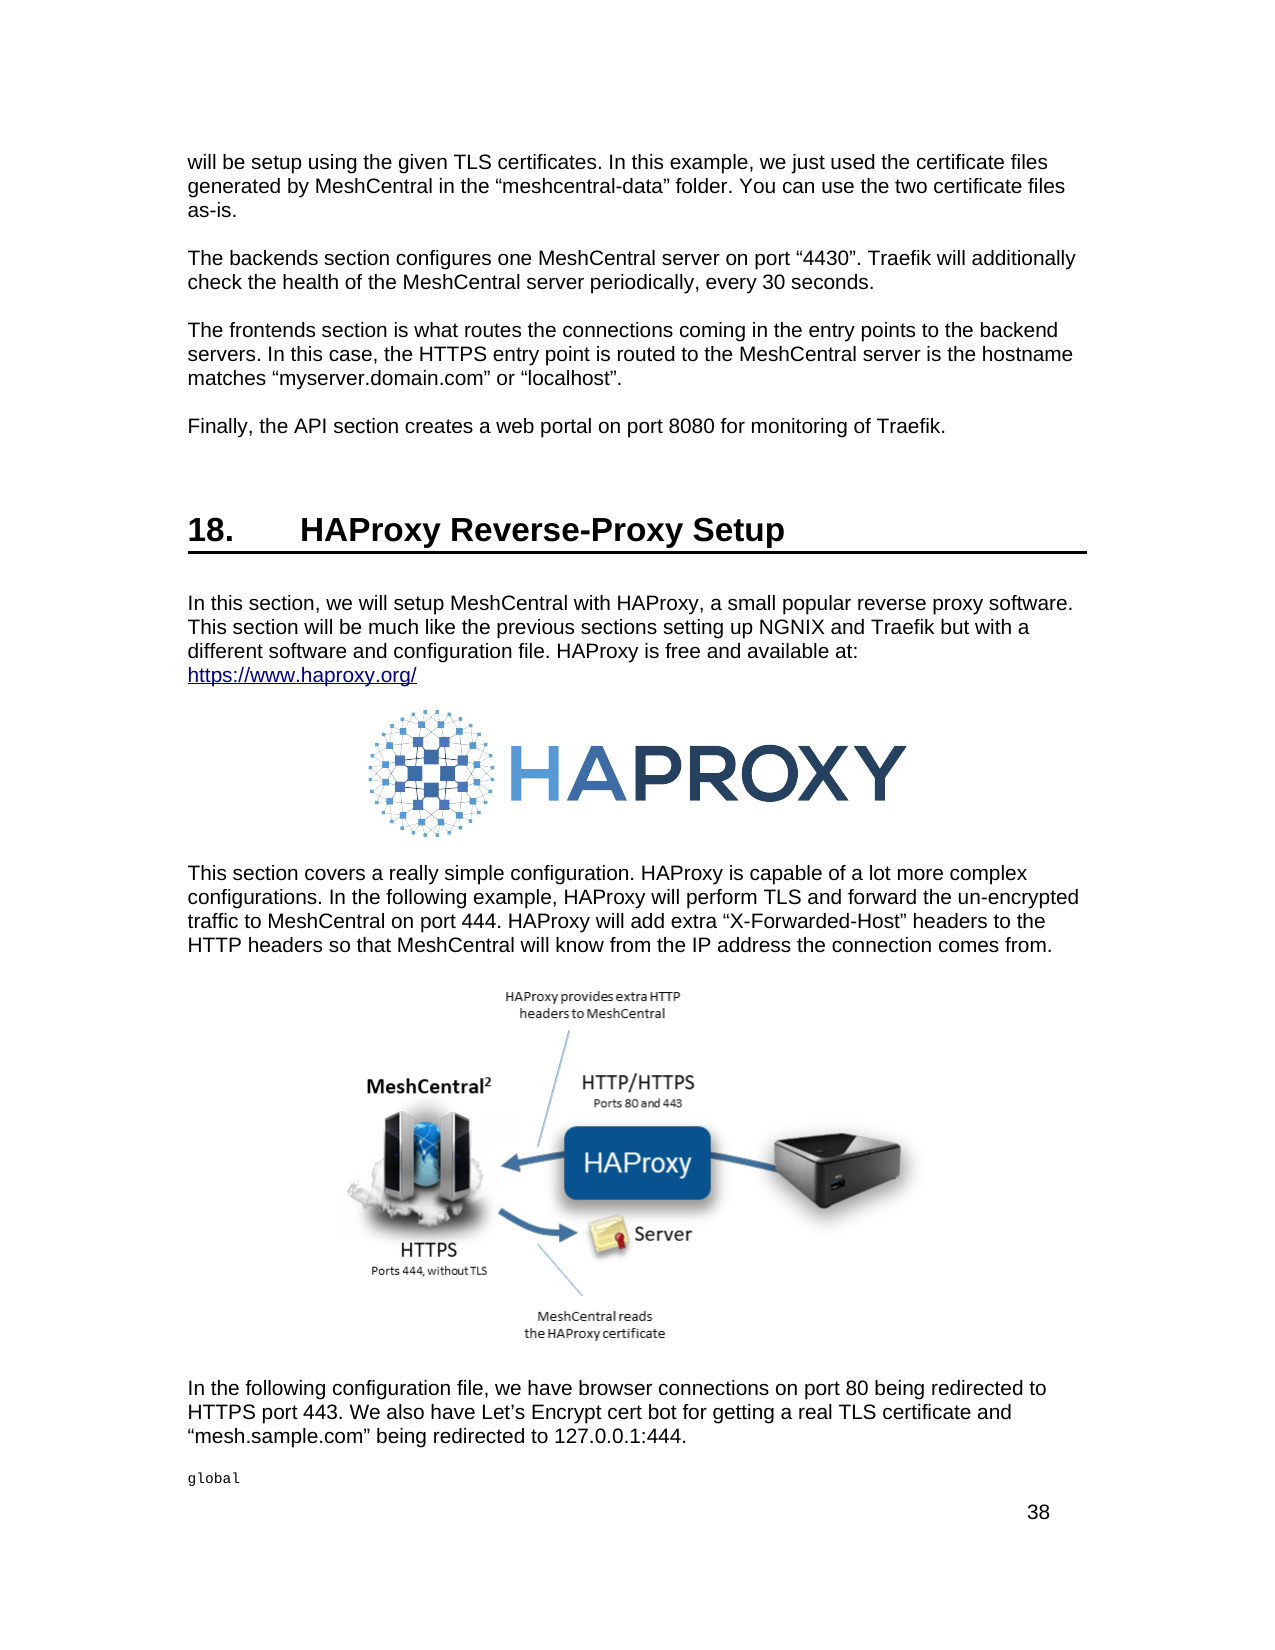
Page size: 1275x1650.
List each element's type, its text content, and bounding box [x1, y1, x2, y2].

text The frontends section is what routes the connections coming in the entry points to the backend servers. In this case, the HTTPS entry point is routed to the MeshCentral server is the hostname matches “myserver.domain.com” or “localhost”. [187, 318, 1087, 389]
text global [187, 1472, 1087, 1488]
text In this section, we will setup MeshCentral with HAProxy, a small popular reverse proxy software. This section will be much like the previous sections setting up NGNIX and Traefik but with a different software and configuration file. HAProxy is free and available at: https://www.haproxy.org/ [187, 591, 1087, 686]
text This section covers a really simple configuration. HAProxy is capable of a lot more complex configurations. In the following example, HAProxy will perform TLS and forward the un-encrypted traffic to MeshCentral on port 444. HAProxy will add extra “X-Forwarded-Host” headers to the HTTP headers so that MeshCentral will know from the IP address the connection comes from. [187, 861, 1087, 957]
text Finally, the API section creates a web portal on port 8080 for monitoring of Traefik. [187, 413, 1087, 437]
subtitle HAProxy Reverse-Proxy Setup [187, 510, 1087, 554]
text will be setup using the given TLS certificates. In this example, we just used the certificate files generated by MeshCentral in the “meshcentral-data” folder. You can use the two certificate files as-is. [187, 150, 1087, 222]
text The backends section configures one MeshCentral server on port “4430”. Traefik will additionally check the health of the MeshCentral server periodically, every 30 seconds. [187, 246, 1087, 294]
text In the following configuration file, we have browser connections on port 80 being redirected to HTTPS port 443. We also have Let’s Encrypt cert bot for getting a real TLS certificate and “mesh.sample.com” being redirected to 127.0.0.1:444. [187, 1376, 1087, 1448]
